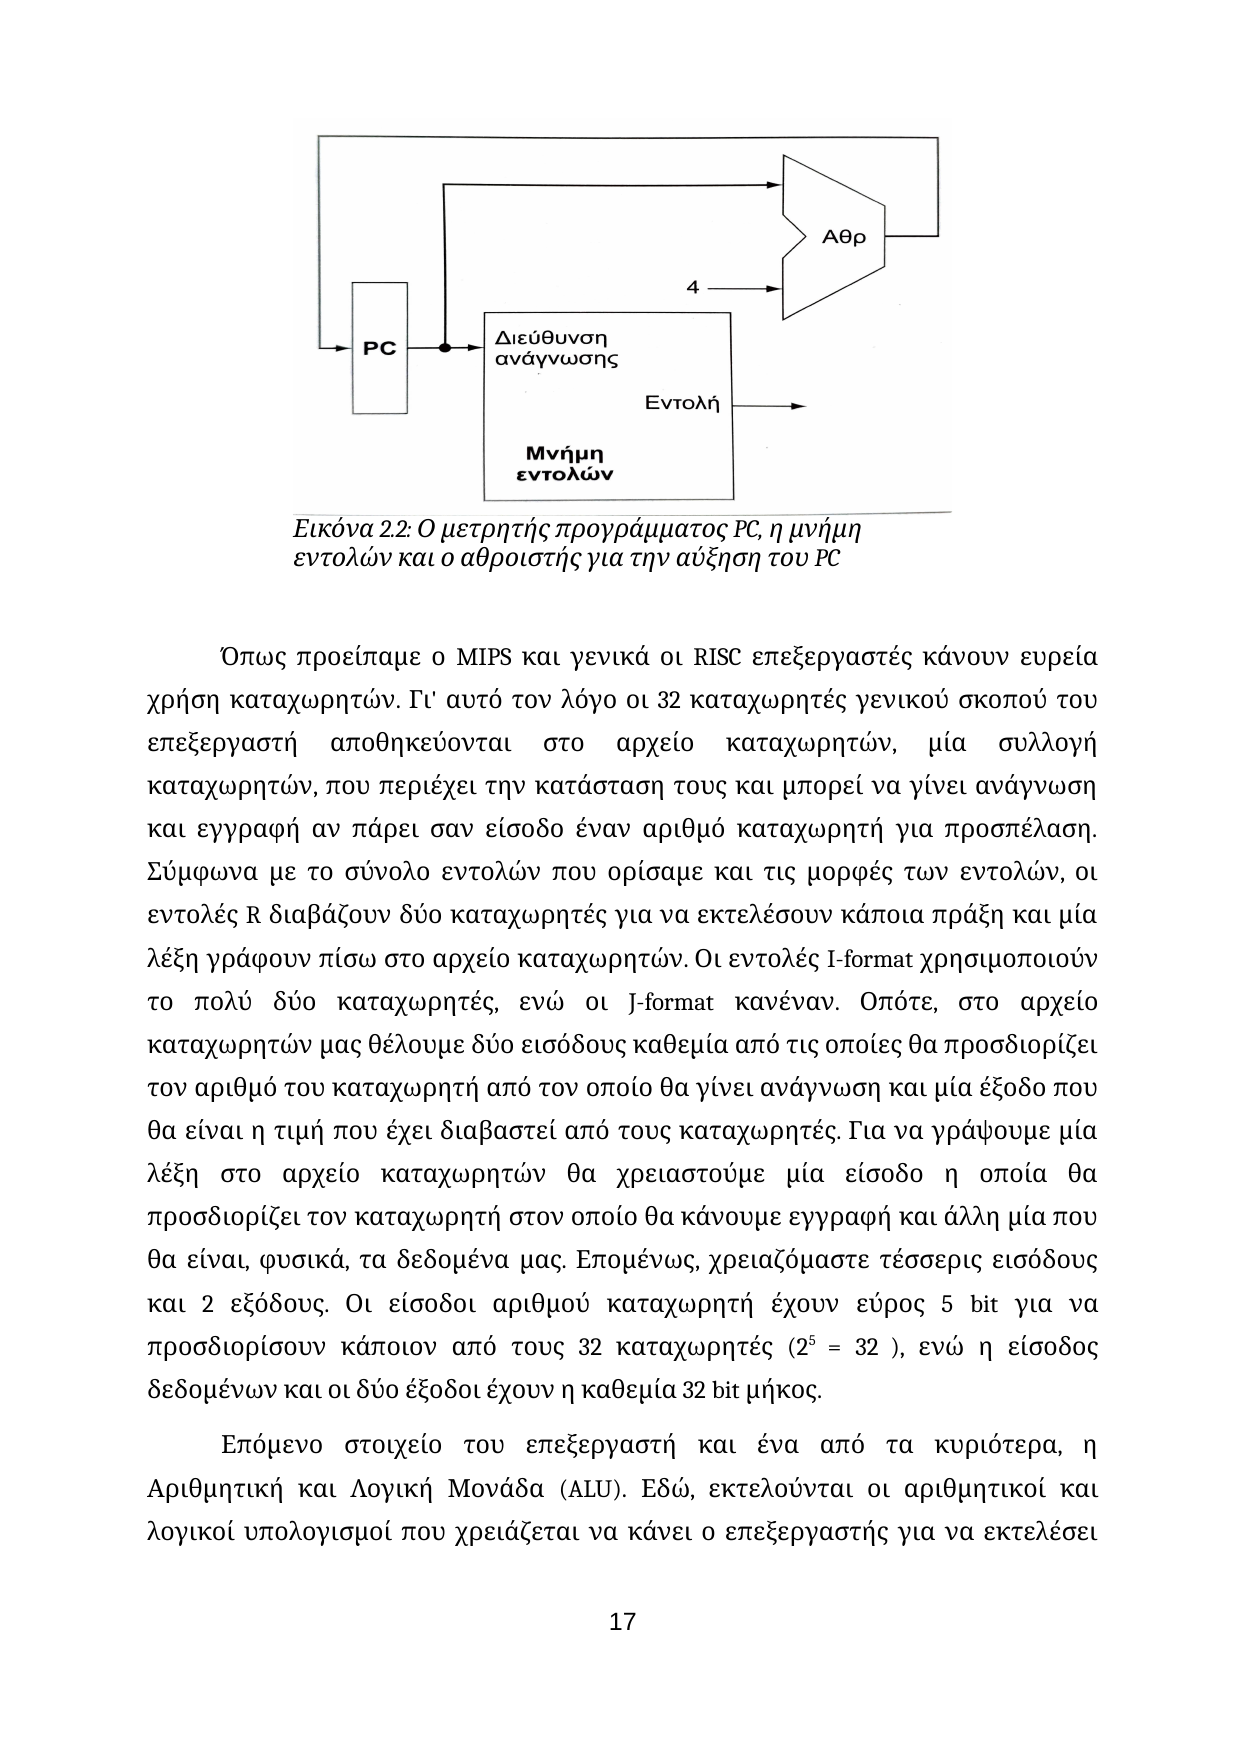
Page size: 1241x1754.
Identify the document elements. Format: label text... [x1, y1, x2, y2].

text Όπως προείπαμε ο MIPS και γενικά οι RISC επεξεργαστές κάνουν ευρεία χρήση καταχωρητών. Γι' αυτό τον λόγο οι 32 καταχωρητές γενικού σκοπού του επεξεργαστή αποθηκεύονται στο αρχείο καταχωρητών, μία συλλογή καταχωρητών, που περιέχει την κατάσταση τους και μπορεί να γίνει ανάγνωση και εγγραφή αν πάρει σαν είσοδο έναν αριθμό καταχωρητή για προσπέλαση. Σύμφωνα με το σύνολο εντολών που ορίσαμε και τις μορφές των εντολών, οι εντολές R διαβάζουν δύο καταχωρητές για να εκτελέσουν κάποια πράξη και μία λέξη γράφουν πίσω στο αρχείο καταχωρητών. Οι εντολές I-format χρησιμοποιούν το πολύ δύο καταχωρητές, ενώ οι J-format κανέναν. Οπότε, στο αρχείο καταχωρητών μας θέλουμε δύο εισόδους καθεμία από τις οποίες θα προσδιορίζει τον αριθμό του καταχωρητή από τον οποίο θα γίνει ανάγνωση και μία έξοδο που θα είναι η τιμή που έχει διαβαστεί από τους καταχωρητές. Για να γράψουμε μία λέξη στο αρχείο καταχωρητών θα χρειαστούμε μία είσοδο η οποία θα προσδιορίζει τον καταχωρητή στον οποίο θα κάνουμε εγγραφή και άλλη μία που θα είναι, φυσικά, τα δεδομένα μας. Επομένως, χρειαζόμαστε τέσσερις εισόδους και 2 εξόδους. Οι είσοδοι αριθμού καταχωρητή έχουν εύρος 5 bit για να προσδιορίσουν κάποιον από τους 32 καταχωρητές (25 = 32 ), ενώ η είσοδος δεδομένων και οι δύο έξοδοι έχουν η καθεμία 32 bit μήκος. [147, 643, 1098, 1404]
picture [293, 118, 953, 516]
text Επόμενο στοιχείο του επεξεργαστή και ένα από τα κυριότερα, η Αριθμητική και Λογική Μονάδα (ALU). Εδώ, εκτελούνται οι αριθμητικοί και λογικοί υπολογισμοί που χρειάζεται να κάνει ο επεξεργαστής για να εκτελέσει [147, 1431, 1098, 1546]
text Εικόνα 2.2: Ο μετρητής προγράμματος PC, η μνήμη εντολών και ο αθροιστής για την αύξηση του PC [293, 516, 952, 573]
